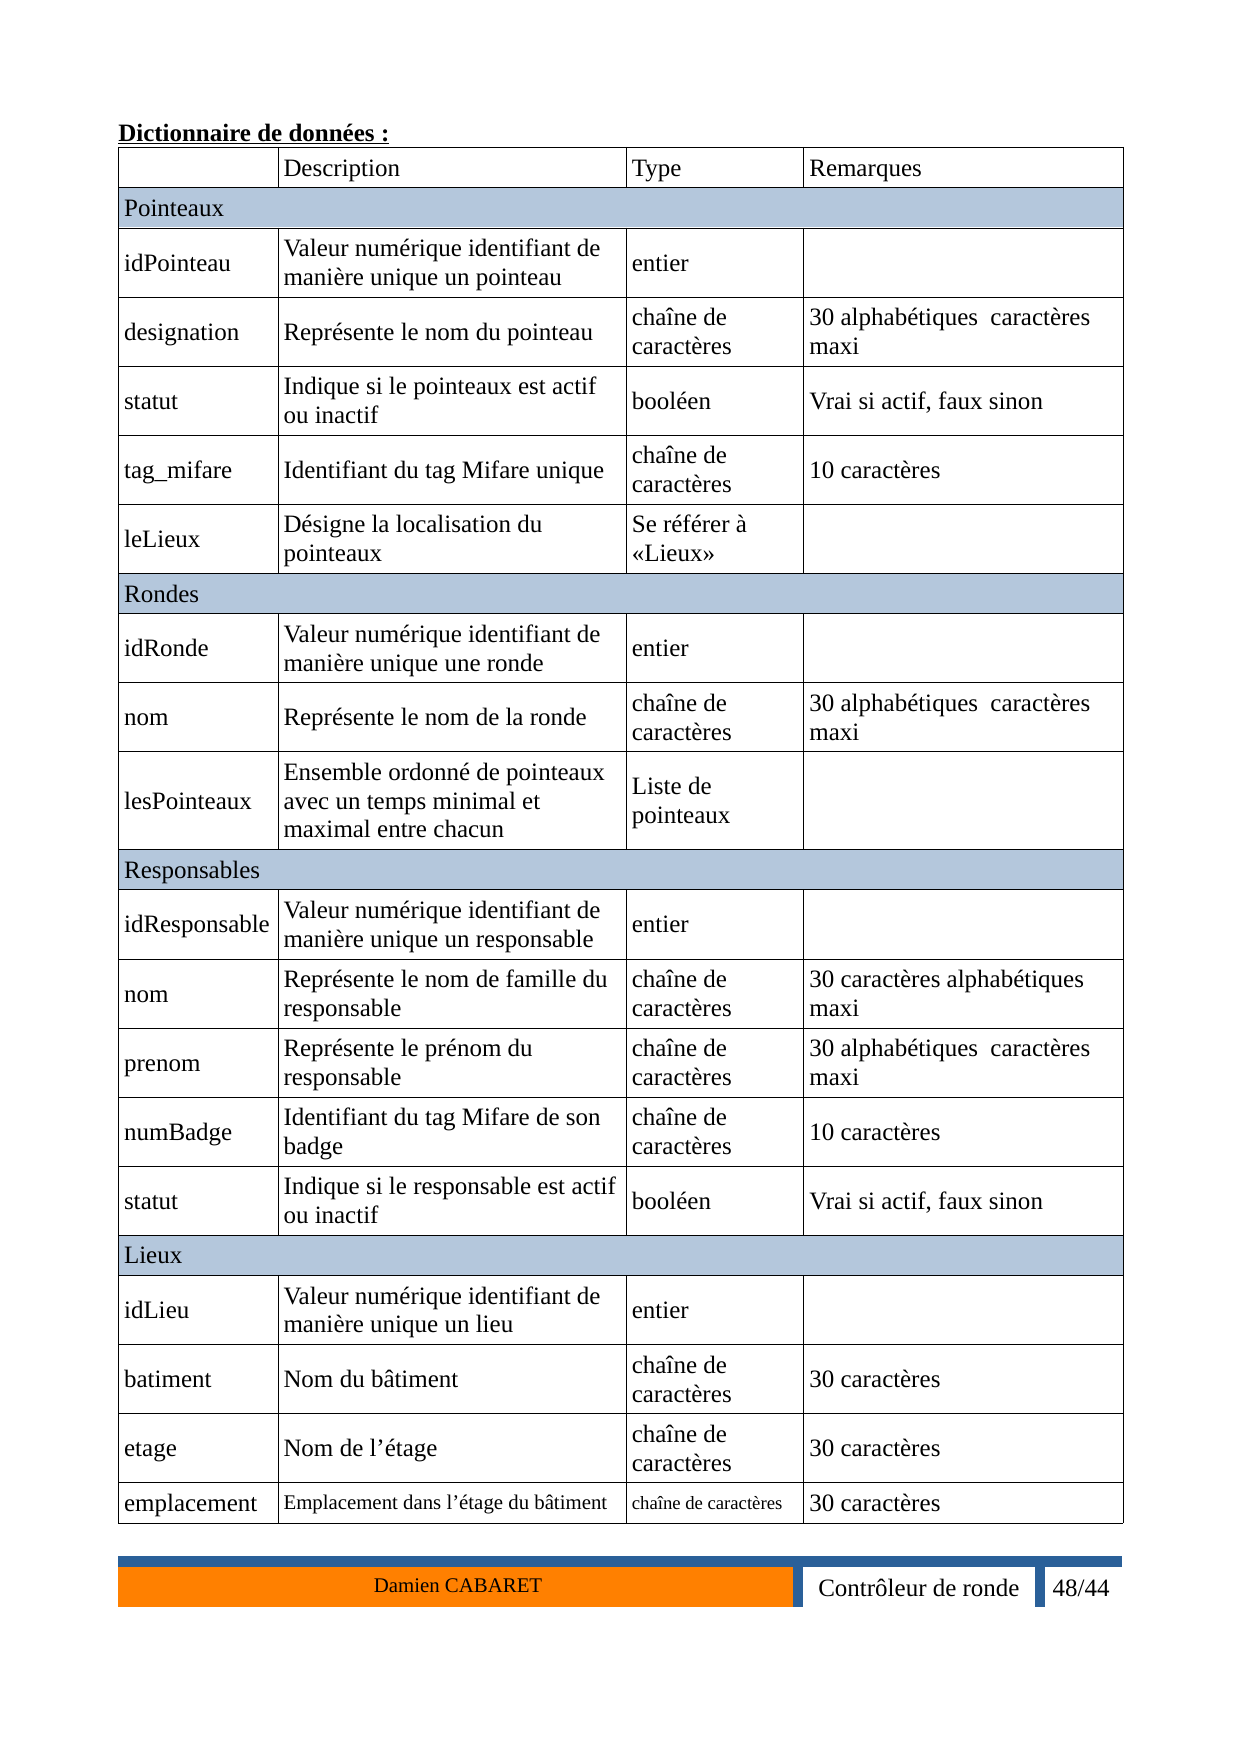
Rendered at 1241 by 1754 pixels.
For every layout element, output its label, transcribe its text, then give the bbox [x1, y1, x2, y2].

table_cell 30 alphabétiques caractères maxi [804, 683, 1123, 751]
table_cell leLieux [119, 505, 278, 573]
table_cell Désigne la localisation du pointeaux [279, 505, 626, 573]
table_cell chaîne de caractères [627, 298, 803, 366]
table_cell Valeur numérique identifiant de manière unique une ronde [279, 614, 626, 682]
table_cell Emplacement dans l’étage du bâtiment [279, 1483, 626, 1522]
table_cell booléen [627, 1167, 803, 1235]
table_cell nom [119, 683, 278, 751]
table_cell Lieux [119, 1236, 1123, 1275]
table_cell Ensemble ordonné de pointeaux avec un temps minimal et maximal entre chacun [279, 752, 626, 849]
table_header Type [627, 148, 803, 187]
table_cell Pointeaux [119, 188, 1123, 227]
table_cell etage [119, 1414, 278, 1482]
table_cell booléen [627, 367, 803, 435]
table_cell [804, 752, 1123, 849]
table_header Description [279, 148, 626, 187]
table_cell chaîne de caractères [627, 1345, 803, 1413]
table_cell prenom [119, 1029, 278, 1097]
table_cell chaîne de caractères [627, 683, 803, 751]
table_cell [804, 614, 1123, 682]
table_cell Identifiant du tag Mifare de son badge [279, 1098, 626, 1166]
table_header Remarques [804, 148, 1123, 187]
table_cell 30 alphabétiques caractères maxi [804, 298, 1123, 366]
table_cell 10 caractères [804, 436, 1123, 504]
table_cell entier [627, 229, 803, 297]
table_cell Liste de pointeaux [627, 752, 803, 849]
table_cell idPointeau [119, 229, 278, 297]
table_cell idResponsable [119, 890, 278, 958]
table_cell 30 alphabétiques caractères maxi [804, 1029, 1123, 1097]
table_cell chaîne de caractères [627, 1029, 803, 1097]
table_cell Se référer à «Lieux» [627, 505, 803, 573]
table_cell idLieu [119, 1276, 278, 1344]
table_cell statut [119, 367, 278, 435]
table_cell [804, 229, 1123, 297]
table_cell 30 caractères [804, 1414, 1123, 1482]
table_cell Représente le nom du pointeau [279, 298, 626, 366]
table_cell 30 caractères [804, 1345, 1123, 1413]
table_cell Rondes [119, 574, 1123, 613]
table_cell entier [627, 890, 803, 958]
table_cell lesPointeaux [119, 752, 278, 849]
table_cell designation [119, 298, 278, 366]
table_cell numBadge [119, 1098, 278, 1166]
text Dictionnaire de données : [118, 118, 1122, 147]
table_cell Représente le nom de famille du responsable [279, 960, 626, 1027]
table_cell entier [627, 614, 803, 682]
table_cell 30 caractères alphabétiques maxi [804, 960, 1123, 1027]
table_cell idRonde [119, 614, 278, 682]
table_cell Vrai si actif, faux sinon [804, 1167, 1123, 1235]
table_cell Identifiant du tag Mifare unique [279, 436, 626, 504]
table_cell [804, 505, 1123, 573]
table_cell Valeur numérique identifiant de manière unique un pointeau [279, 229, 626, 297]
table_cell statut [119, 1167, 278, 1235]
table_cell chaîne de caractères [627, 436, 803, 504]
table_cell entier [627, 1276, 803, 1344]
table_cell [804, 1276, 1123, 1344]
table_cell Nom du bâtiment [279, 1345, 626, 1413]
table_cell 10 caractères [804, 1098, 1123, 1166]
table_cell chaîne de caractères [627, 960, 803, 1027]
table_cell Vrai si actif, faux sinon [804, 367, 1123, 435]
table_cell Responsables [119, 850, 1123, 889]
table_cell Indique si le pointeaux est actif ou inactif [279, 367, 626, 435]
table_cell Représente le nom de la ronde [279, 683, 626, 751]
table_cell 30 caractères [804, 1483, 1123, 1522]
table_cell chaîne de caractères [627, 1483, 803, 1522]
table_cell tag_mifare [119, 436, 278, 504]
table_cell emplacement [119, 1483, 278, 1522]
table_cell nom [119, 960, 278, 1027]
table_header [119, 148, 278, 187]
table_cell chaîne de caractères [627, 1414, 803, 1482]
table_cell Valeur numérique identifiant de manière unique un lieu [279, 1276, 626, 1344]
table_cell [804, 890, 1123, 958]
table_cell batiment [119, 1345, 278, 1413]
table_cell Indique si le responsable est actif ou inactif [279, 1167, 626, 1235]
table_cell Nom de l’étage [279, 1414, 626, 1482]
table_cell Représente le prénom du responsable [279, 1029, 626, 1097]
table_cell chaîne de caractères [627, 1098, 803, 1166]
table_cell Valeur numérique identifiant de manière unique un responsable [279, 890, 626, 958]
